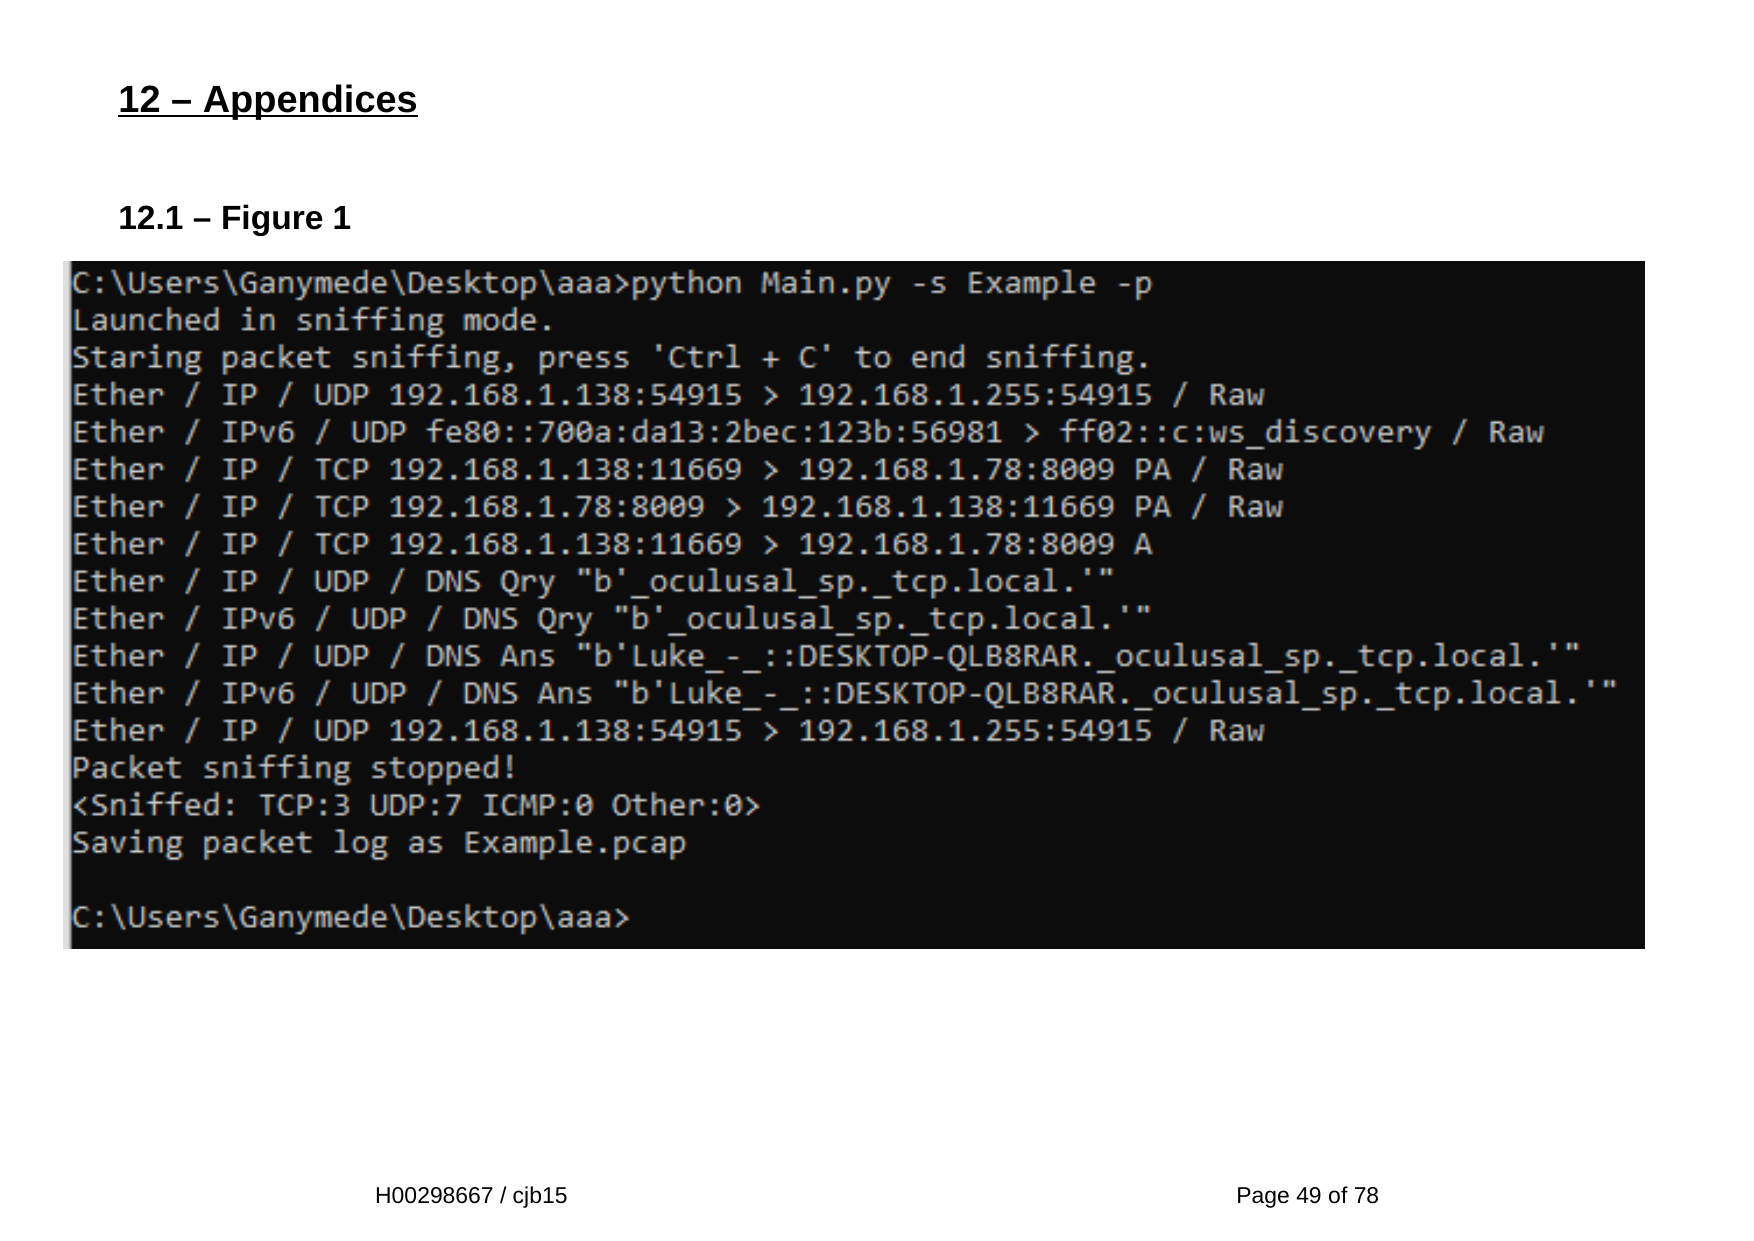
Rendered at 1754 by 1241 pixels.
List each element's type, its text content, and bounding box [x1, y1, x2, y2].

picture [63, 261, 1645, 949]
subtitle 12 – Appendices [118, 77, 1636, 121]
subtitle 12.1 – Figure 1 [118, 198, 1636, 236]
